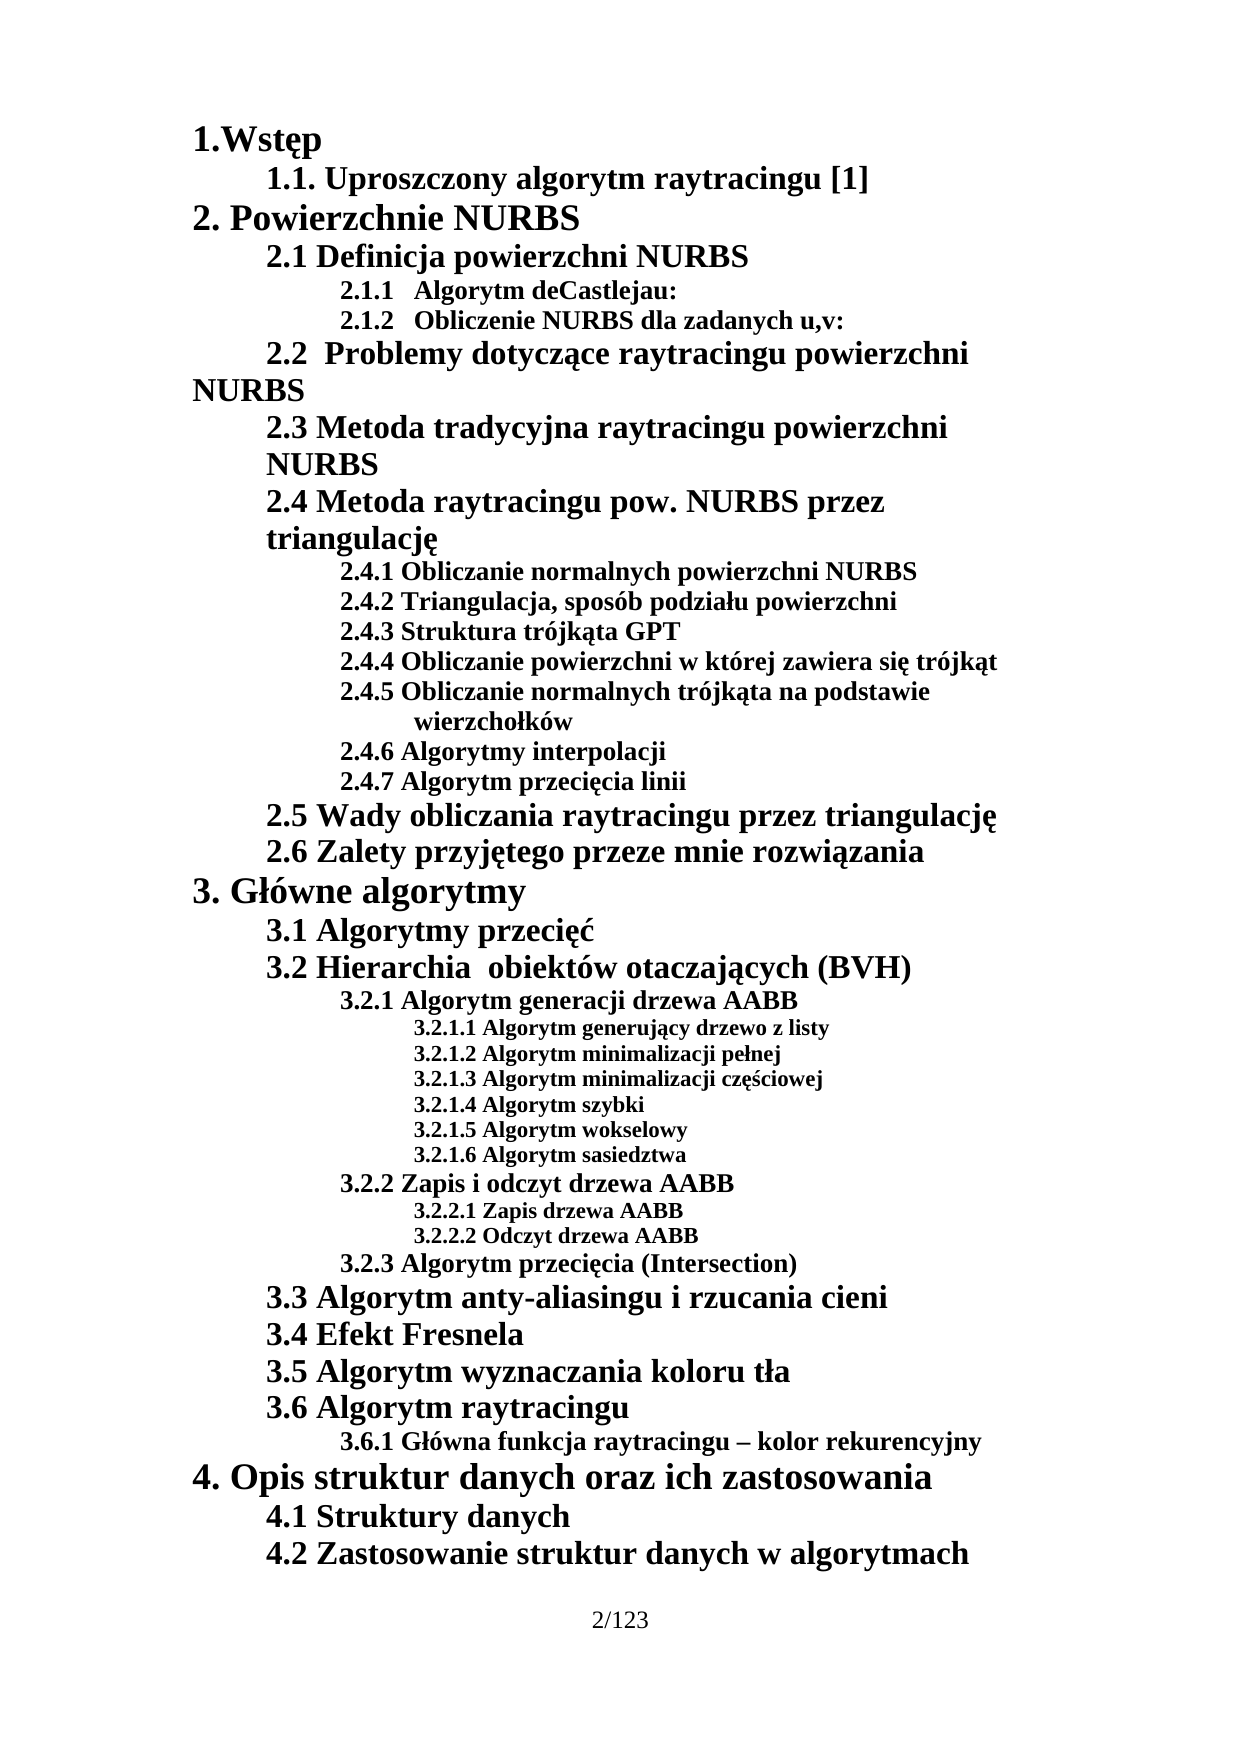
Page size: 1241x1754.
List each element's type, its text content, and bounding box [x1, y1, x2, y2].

text 3.2.2.2 Odczyt drzewa AABB [118, 1223, 1122, 1249]
text 3.2.1 Algorytm generacji drzewa AABB [118, 985, 1122, 1015]
text 2.4.1 Obliczanie normalnych powierzchni NURBS [118, 556, 1122, 586]
text 3.2.2.1 Zapis drzewa AABB [118, 1198, 1122, 1223]
text 3.4 Efekt Fresnela [118, 1316, 1122, 1352]
text 3.2.2 Zapis i odczyt drzewa AABB [118, 1168, 1122, 1198]
text 2.1.2 Obliczenie NURBS dla zadanych u,v: [118, 305, 1122, 335]
text 3.5 Algorytm wyznaczania koloru tła [118, 1352, 1122, 1389]
text 2.4.6 Algorytmy interpolacji [118, 736, 1122, 766]
text 3.2.1.5 Algorytm wokselowy [118, 1117, 1122, 1142]
text 3.2 Hierarchia obiektów otaczających (BVH) [118, 948, 1122, 985]
text 4. Opis struktur danych oraz ich zastosowania [118, 1456, 1122, 1498]
text 2.4.2 Triangulacja, sposób podziału powierzchni [118, 586, 1122, 616]
text 2.1.1 Algorytm deCastlejau: [118, 275, 1122, 305]
text 2.5 Wady obliczania raytracingu przez triangulację [118, 796, 1122, 833]
text 2.2 Problemy dotyczące raytracingu powierzchni NURBS [118, 335, 1122, 409]
text 1.1. Uproszczony algorytm raytracingu [1] [118, 160, 1122, 197]
text 3.2.1.6 Algorytm sasiedztwa [118, 1142, 1122, 1168]
text 3.2.1.2 Algorytm minimalizacji pełnej [118, 1041, 1122, 1066]
text 2.4.4 Obliczanie powierzchni w której zawiera się trójkąt [118, 646, 1122, 676]
text 3.2.1.3 Algorytm minimalizacji częściowej [118, 1066, 1122, 1092]
text 4.1 Struktury danych [118, 1498, 1122, 1534]
text 2.4.5 Obliczanie normalnych trójkąta na podstawie wierzchołków [118, 676, 1122, 736]
text 3.6 Algorytm raytracingu [118, 1389, 1122, 1426]
text 2.3 Metoda tradycyjna raytracingu powierzchni NURBS [118, 409, 1122, 482]
text 2.4.3 Struktura trójkąta GPT [118, 616, 1122, 646]
text 2.4.7 Algorytm przecięcia linii [118, 766, 1122, 796]
text 3.1 Algorytmy przecięć [118, 912, 1122, 948]
text 2.4 Metoda raytracingu pow. NURBS przez triangulację [118, 482, 1122, 556]
text 2.1 Definicja powierzchni NURBS [118, 238, 1122, 275]
text 2. Powierzchnie NURBS [118, 197, 1122, 238]
text 1.Wstęp [118, 118, 1122, 160]
text 3.2.1.1 Algorytm generujący drzewo z listy [118, 1015, 1122, 1041]
text 3.2.3 Algorytm przecięcia (Intersection) [118, 1249, 1122, 1279]
text 3. Główne algorytmy [118, 870, 1122, 912]
text 3.3 Algorytm anty-aliasingu i rzucania cieni [118, 1279, 1122, 1316]
text 3.2.1.4 Algorytm szybki [118, 1092, 1122, 1117]
text 2.6 Zalety przyjętego przeze mnie rozwiązania [118, 833, 1122, 870]
text 3.6.1 Główna funkcja raytracingu – kolor rekurencyjny [118, 1426, 1122, 1456]
text 4.2 Zastosowanie struktur danych w algorytmach [118, 1534, 1122, 1571]
